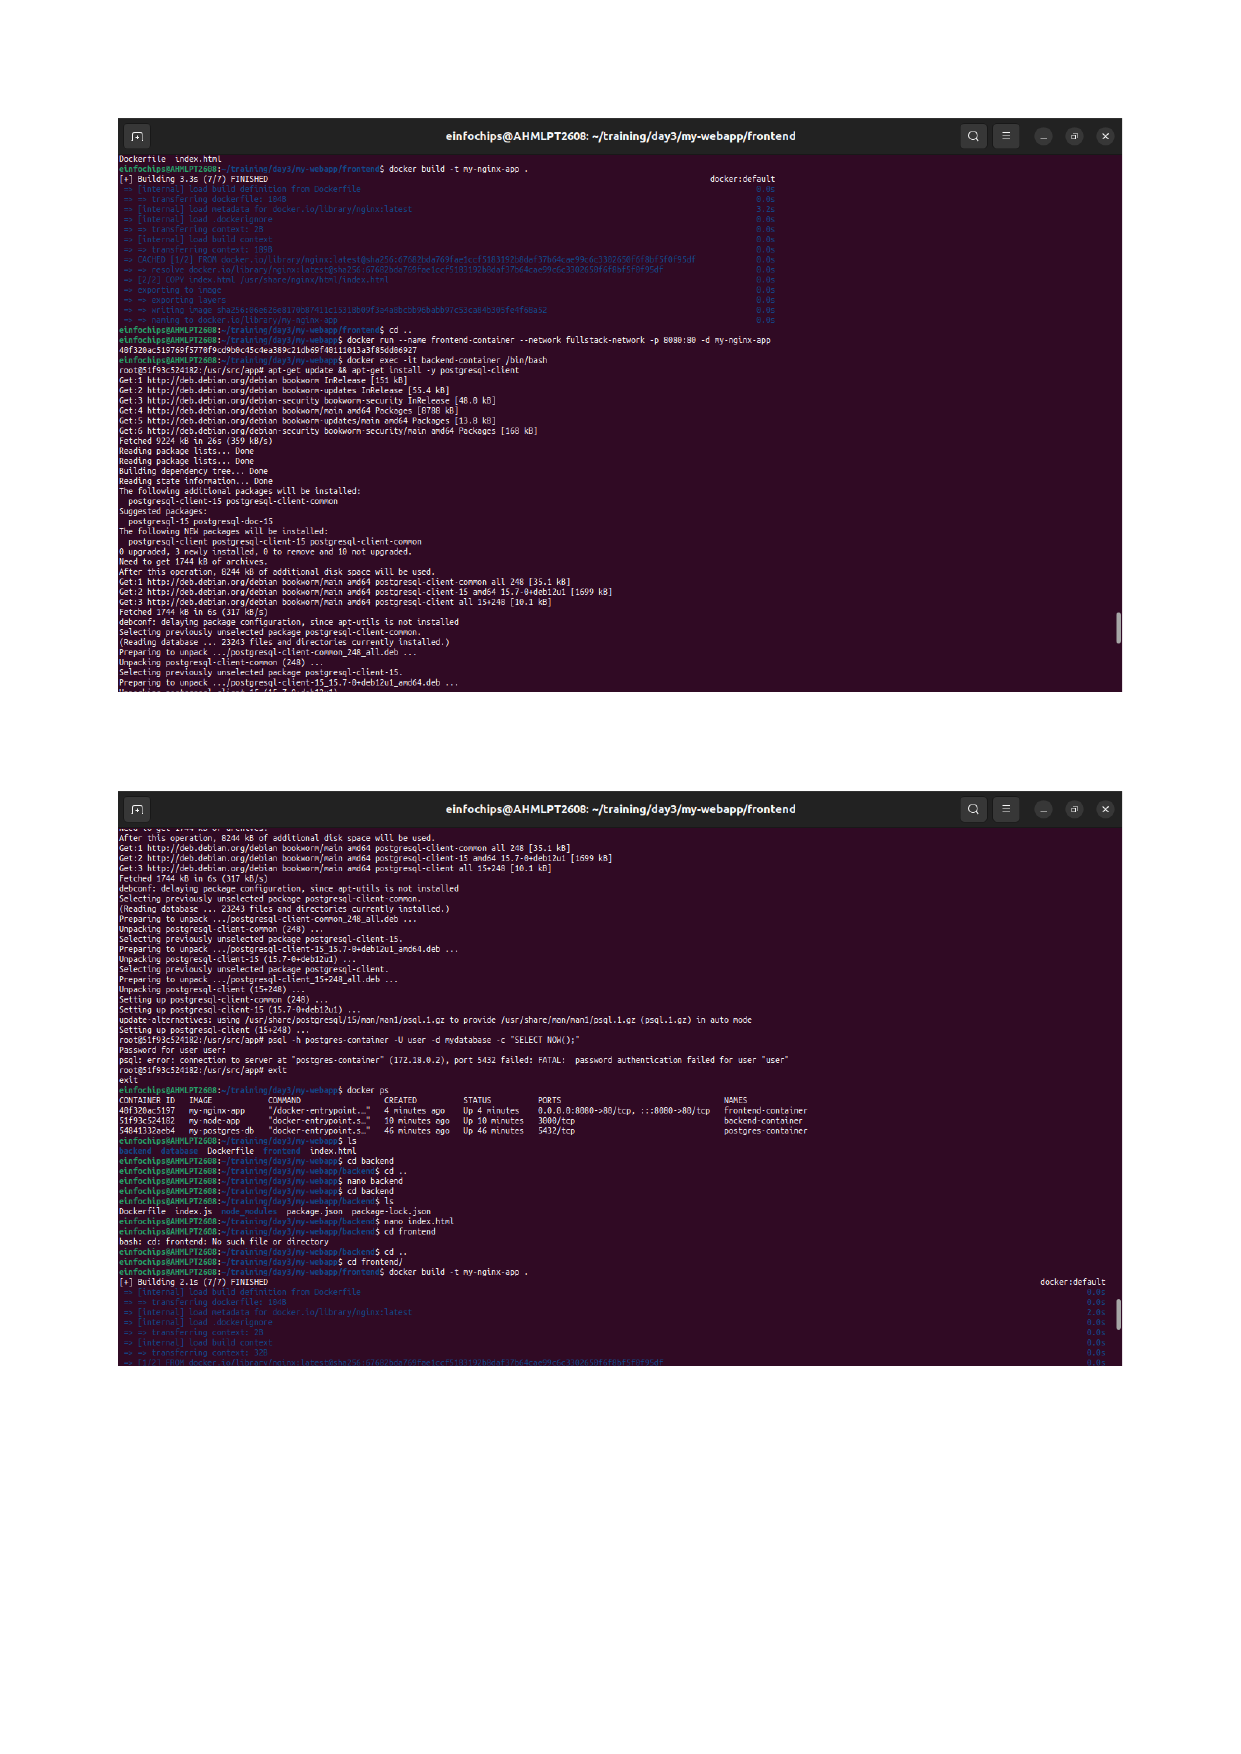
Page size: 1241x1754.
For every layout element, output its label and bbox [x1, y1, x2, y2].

picture [118, 791, 1123, 1366]
picture [118, 118, 1123, 692]
